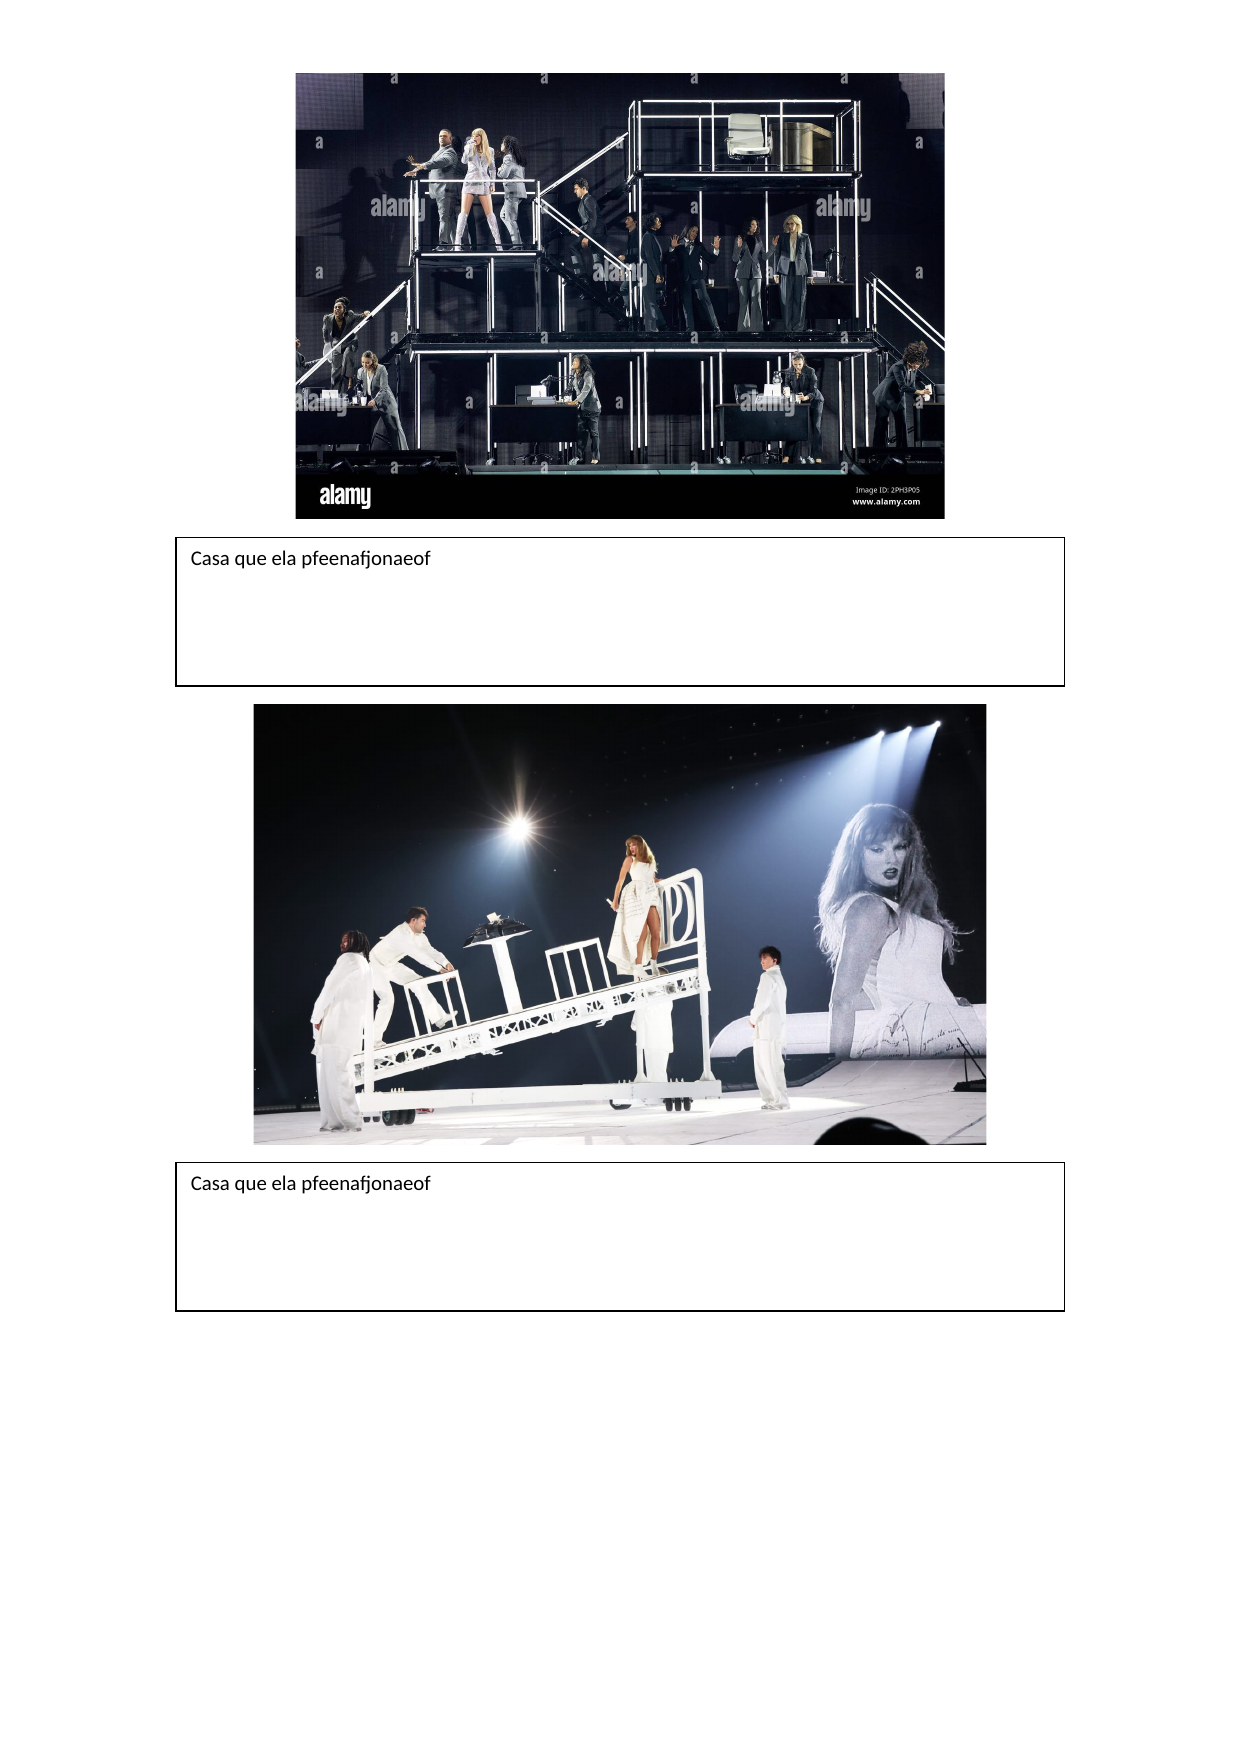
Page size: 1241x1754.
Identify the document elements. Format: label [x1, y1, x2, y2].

picture [295, 73, 945, 519]
picture [253, 704, 987, 1145]
